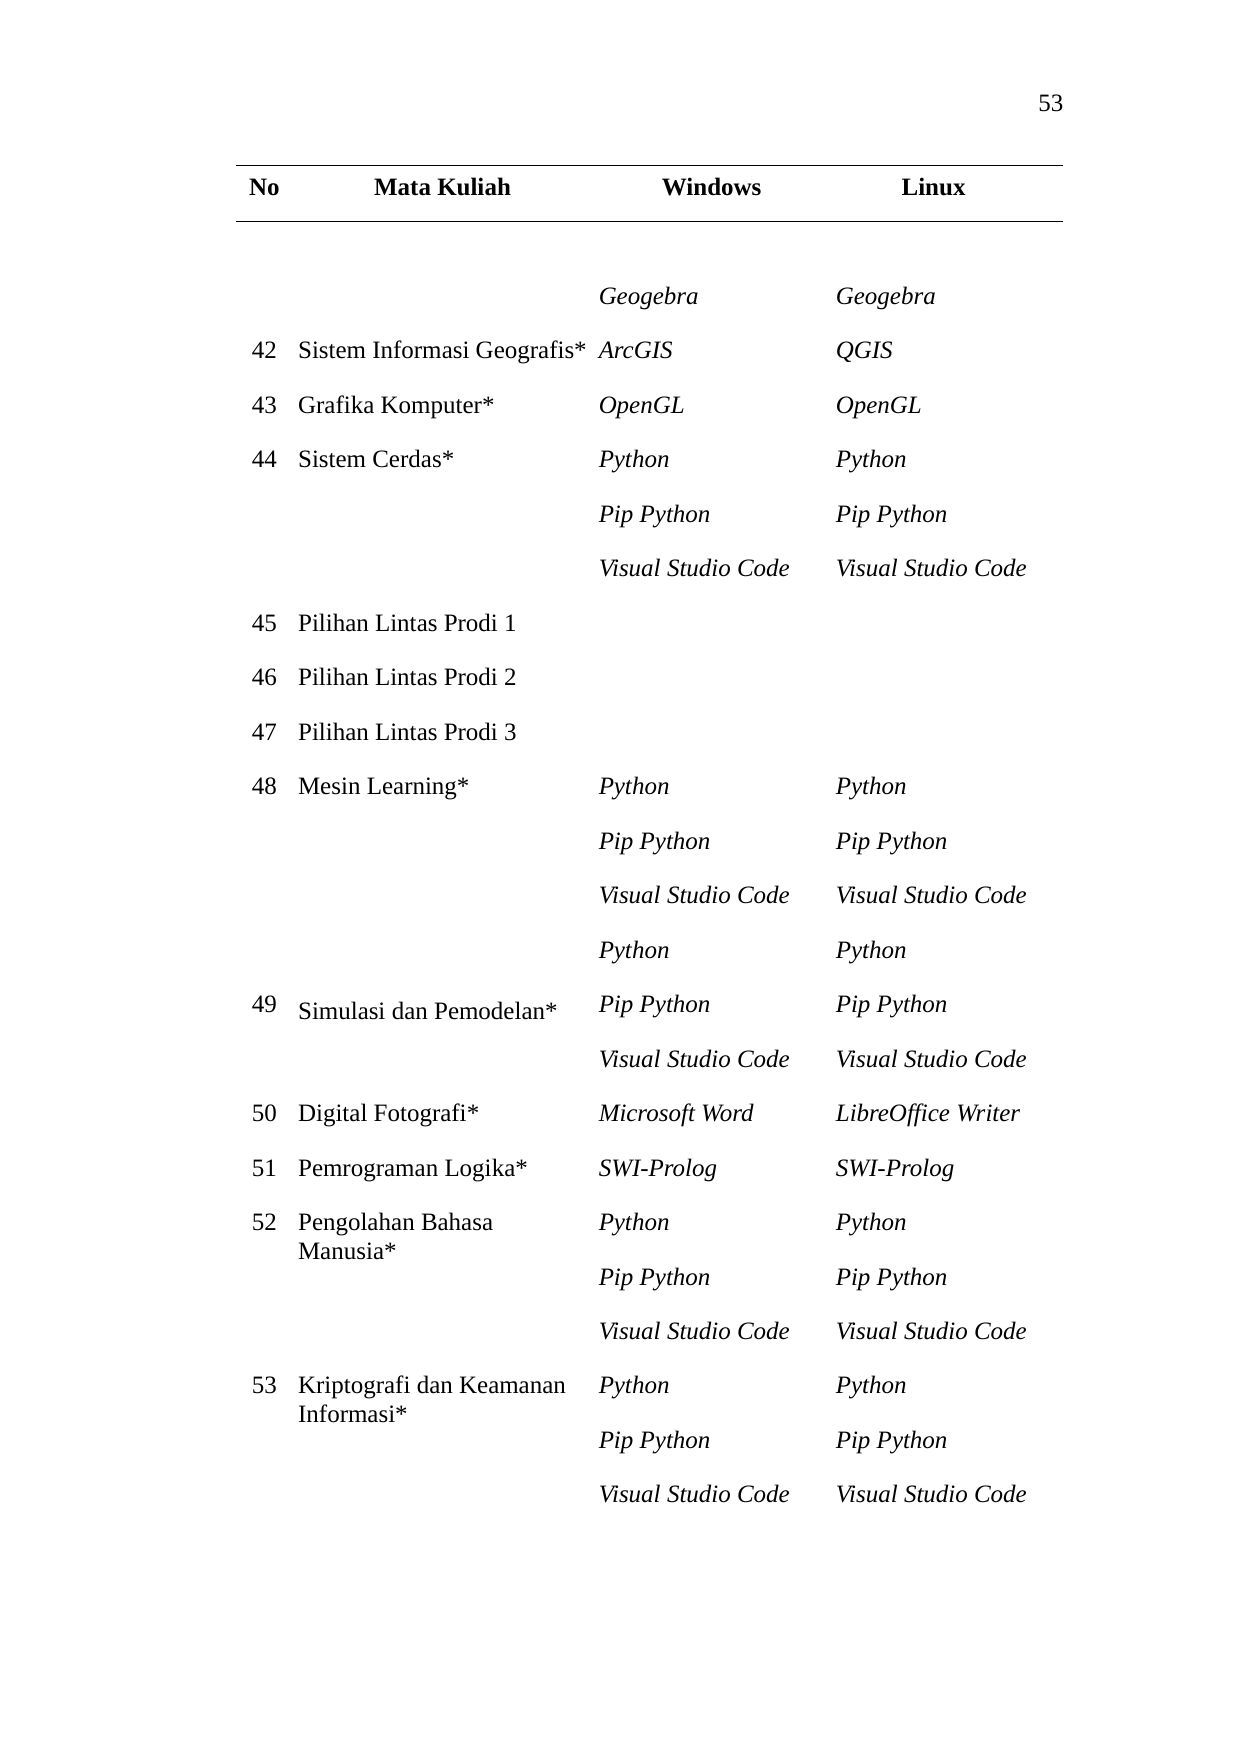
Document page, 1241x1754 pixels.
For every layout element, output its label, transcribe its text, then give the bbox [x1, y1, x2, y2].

table_cell Simulasi dan Pemodelan* [292, 929, 593, 1092]
table_cell Pip Python [830, 493, 1063, 548]
table_cell [593, 711, 830, 766]
table_cell 44 [236, 439, 292, 602]
table_cell Pengolahan Bahasa Manusia* [292, 1201, 593, 1365]
table_cell 52 [236, 1201, 292, 1365]
table_cell LibreOffice Writer [830, 1093, 1063, 1147]
table_cell Python [830, 1201, 1063, 1256]
table_cell Python [830, 929, 1063, 983]
table_cell OpenGL [830, 384, 1063, 439]
table_cell Pip Python [593, 1256, 830, 1310]
table_cell 46 [236, 657, 292, 711]
table_cell Geogebra [830, 275, 1063, 330]
table_cell Python [830, 1365, 1063, 1419]
table_cell Python [830, 766, 1063, 820]
table_cell Kriptografi dan Keamanan Informasi* [292, 1365, 593, 1528]
table_cell Pip Python [593, 493, 830, 548]
table_cell [830, 657, 1063, 711]
table_cell 48 [236, 766, 292, 929]
table_cell [830, 711, 1063, 766]
table_header Linux [830, 166, 1063, 221]
table_cell ArcGIS [593, 330, 830, 384]
table_cell OpenGL [593, 384, 830, 439]
table_cell [593, 222, 830, 275]
table_cell Pilihan Lintas Prodi 1 [292, 602, 593, 657]
table_cell SWI-Prolog [593, 1147, 830, 1201]
table_cell Visual Studio Code [830, 1474, 1063, 1528]
table_cell Pip Python [830, 1419, 1063, 1474]
table_header Windows [593, 166, 830, 221]
table_cell Mesin Learning* [292, 766, 593, 929]
table_cell Pip Python [830, 820, 1063, 874]
table_cell 49 [236, 929, 292, 1092]
table_cell Python [593, 1201, 830, 1256]
table_cell Pemrograman Logika* [292, 1147, 593, 1201]
table_cell [593, 657, 830, 711]
table_cell Visual Studio Code [830, 1310, 1063, 1365]
table_cell Python [593, 439, 830, 493]
table_cell Microsoft Word [593, 1093, 830, 1147]
table_cell 53 [236, 1365, 292, 1528]
table_cell Digital Fotografi* [292, 1093, 593, 1147]
table_cell [593, 602, 830, 657]
table_cell Pip Python [593, 820, 830, 874]
table_cell Python [830, 439, 1063, 493]
table_cell Pip Python [830, 1256, 1063, 1310]
table_cell 51 [236, 1147, 292, 1201]
table_cell Python [593, 766, 830, 820]
table_cell 43 [236, 384, 292, 439]
table_cell Visual Studio Code [593, 1310, 830, 1365]
table_cell 47 [236, 711, 292, 766]
table_cell QGIS [830, 330, 1063, 384]
table_cell 50 [236, 1093, 292, 1147]
table_cell Visual Studio Code [593, 1474, 830, 1528]
table_cell Visual Studio Code [593, 875, 830, 929]
table_cell Python [593, 1365, 830, 1419]
table_cell Sistem Cerdas* [292, 439, 593, 602]
table_cell 45 [236, 602, 292, 657]
table_cell Geogebra [593, 275, 830, 330]
table_cell SWI-Prolog [830, 1147, 1063, 1201]
table_cell Pip Python [593, 984, 830, 1038]
table_cell Visual Studio Code [593, 1038, 830, 1092]
table_header No [236, 166, 292, 221]
table_cell [830, 602, 1063, 657]
table_cell Grafika Komputer* [292, 384, 593, 439]
table_cell Pip Python [830, 984, 1063, 1038]
table_cell Pilihan Lintas Prodi 3 [292, 711, 593, 766]
table_cell Visual Studio Code [830, 548, 1063, 602]
table_cell Sistem Informasi Geografis* [292, 330, 593, 384]
table_cell Visual Studio Code [830, 1038, 1063, 1092]
table_cell [830, 222, 1063, 275]
table_cell Pilihan Lintas Prodi 2 [292, 657, 593, 711]
table_cell Python [593, 929, 830, 983]
table_cell Visual Studio Code [593, 548, 830, 602]
table_header Mata Kuliah [292, 166, 593, 221]
table_cell Visual Studio Code [830, 875, 1063, 929]
table_cell Pip Python [593, 1419, 830, 1474]
table_cell 42 [236, 330, 292, 384]
